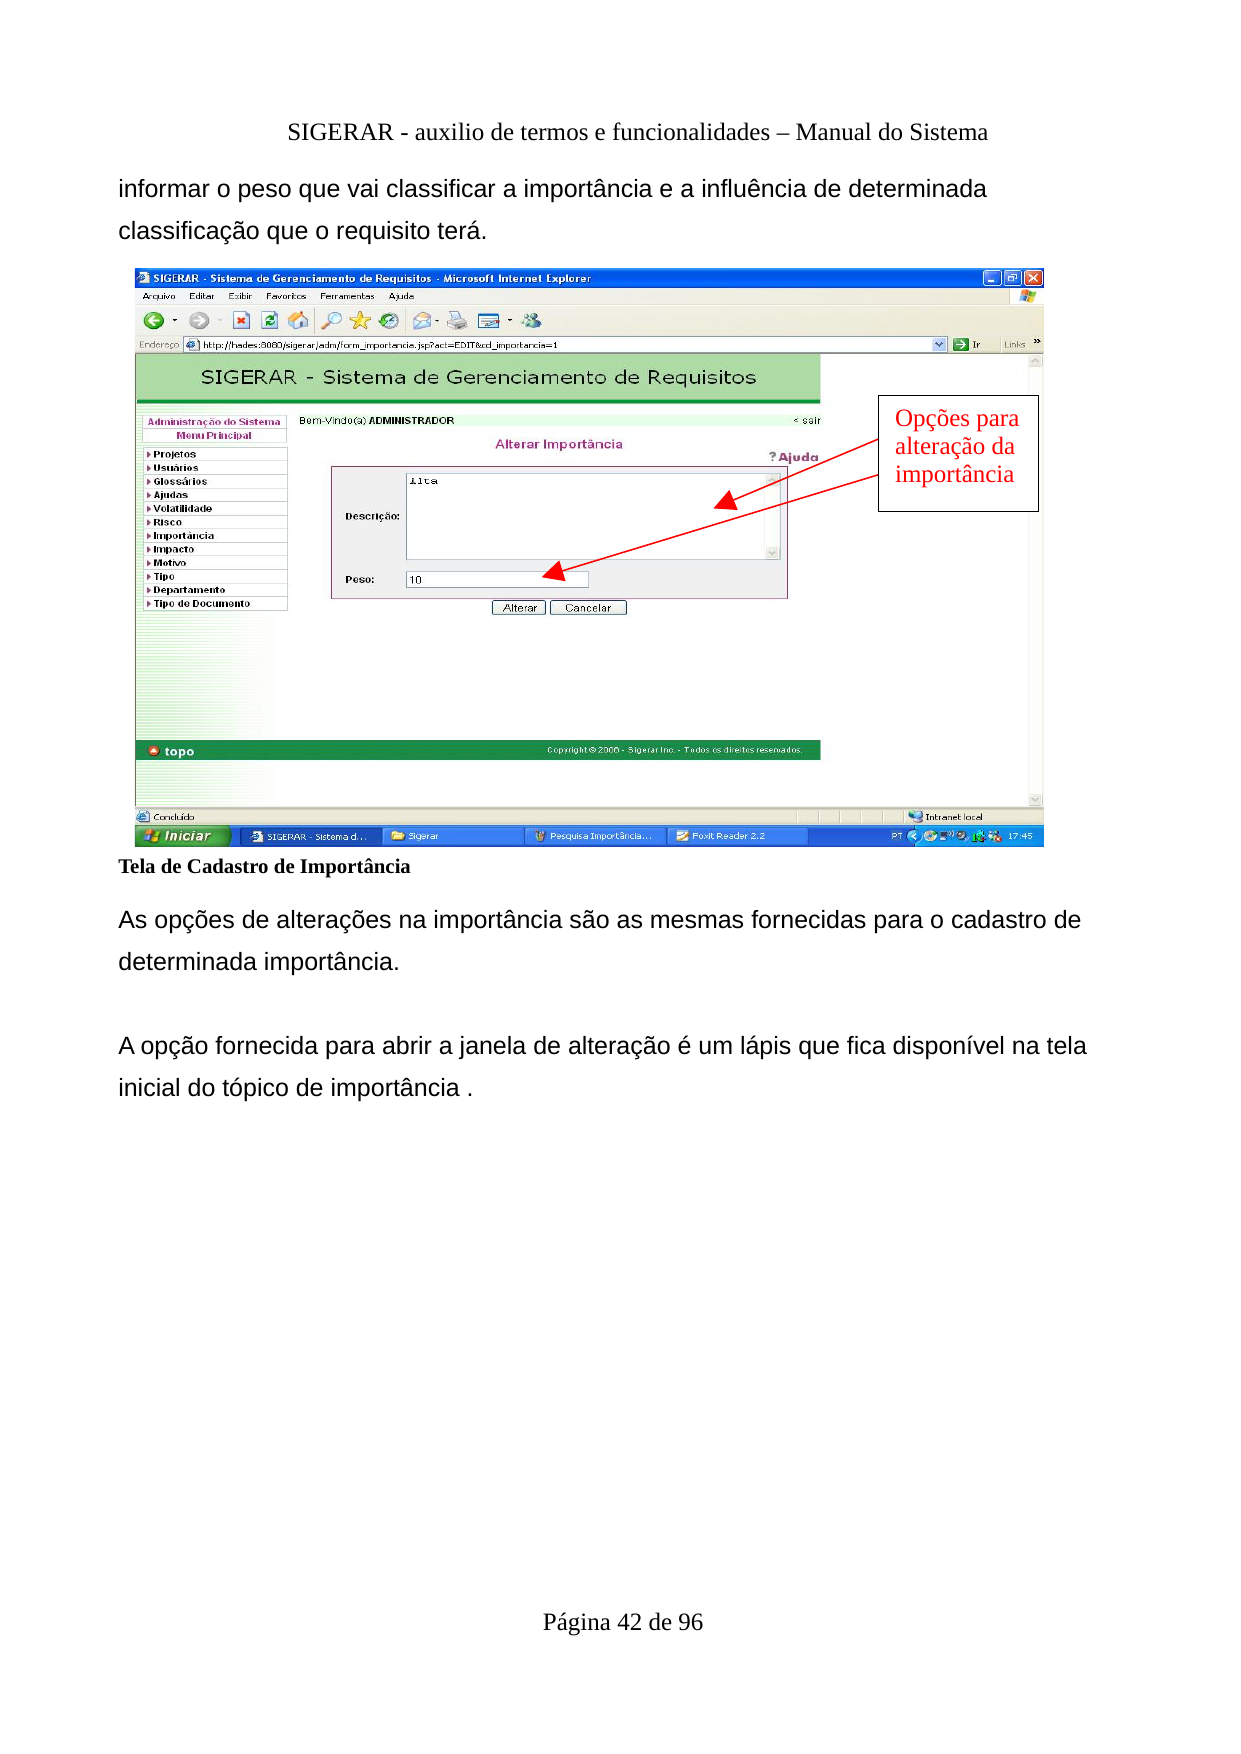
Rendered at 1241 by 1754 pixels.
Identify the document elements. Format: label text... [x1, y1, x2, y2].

text A opção fornecida para abrir a janela de alteração é um lápis que fica disponível na tela inicial do tópico de importância . [118, 1032, 1134, 1102]
text As opções de alterações na importância são as mesmas fornecidas para o cadastro de determinada importância. [118, 906, 1134, 976]
text Tela de Cadastro de Importância [118, 855, 1134, 878]
picture [134, 268, 1044, 847]
text informar o peso que vai classificar a importância e a influência de determinada classificação que o requisito terá. [118, 175, 1134, 245]
text Opções para alteração da importância [895, 404, 1023, 487]
